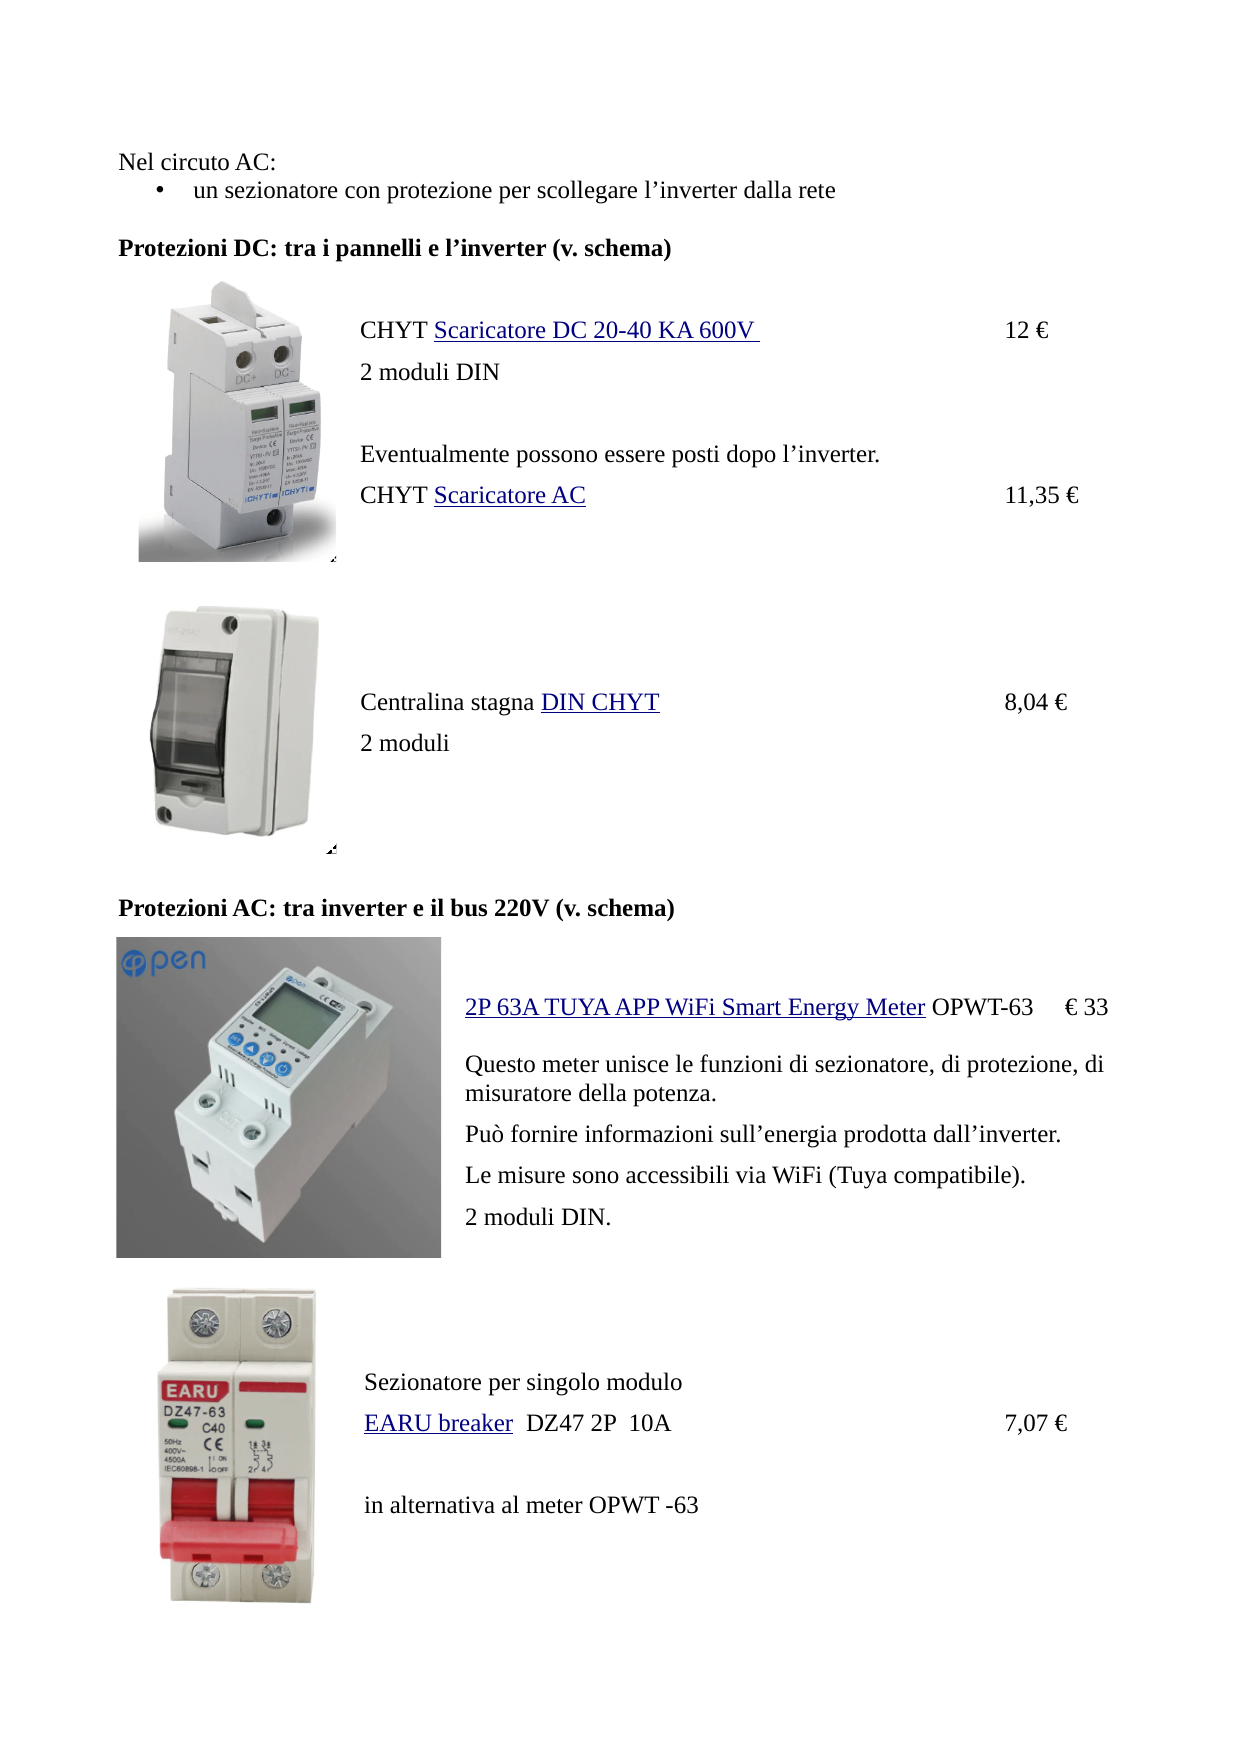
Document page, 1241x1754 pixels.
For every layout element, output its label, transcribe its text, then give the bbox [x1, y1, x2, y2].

text [118, 357, 138, 386]
text Sezionatore per singolo modulo [341, 1367, 1122, 1396]
text EARU breaker DZ47 2P 10A 7,07 € [341, 1408, 1122, 1437]
text CHYT Scaricatore DC 20-40 KA 600V 12 € [337, 316, 1122, 344]
picture [138, 277, 337, 562]
text 2 moduli DIN [337, 357, 1122, 386]
text Protezioni AC: tra inverter e il bus 220V (v. schema) [118, 893, 1122, 922]
text Può fornire informazioni sull’energia prodotta dall’inverter. [442, 1119, 1122, 1148]
list un sezionatore con protezione per scollegare l’inverter dalla rete [156, 176, 1122, 204]
text Questo meter unisce le funzioni di sezionatore, di protezione, di misuratore della potenza. [442, 1049, 1122, 1107]
text [118, 728, 130, 757]
text CHYT Scaricatore AC 11,35 € [337, 481, 1122, 509]
text 2P 63A TUYA APP WiFi Smart Energy Meter OPWT-63 € 33 [442, 992, 1122, 1021]
text 2 moduli [337, 728, 1122, 757]
text Centralina stagna DIN CHYT 8,04 € [337, 687, 1122, 716]
text Protezioni DC: tra i pannelli e l’inverter (v. schema) [118, 233, 1122, 262]
text Le misure sono accessibili via WiFi (Tuya compatibile). [442, 1161, 1122, 1189]
picture [126, 1268, 341, 1635]
picture [116, 937, 442, 1258]
text Eventualmente possono essere posti dopo l’inverter. [337, 439, 1122, 468]
text [118, 481, 138, 509]
text 2 moduli DIN. [442, 1202, 1122, 1231]
text in alternativa al meter OPWT -63 [341, 1491, 1122, 1519]
picture [130, 583, 337, 854]
text Nel circuto AC: [118, 147, 1104, 176]
